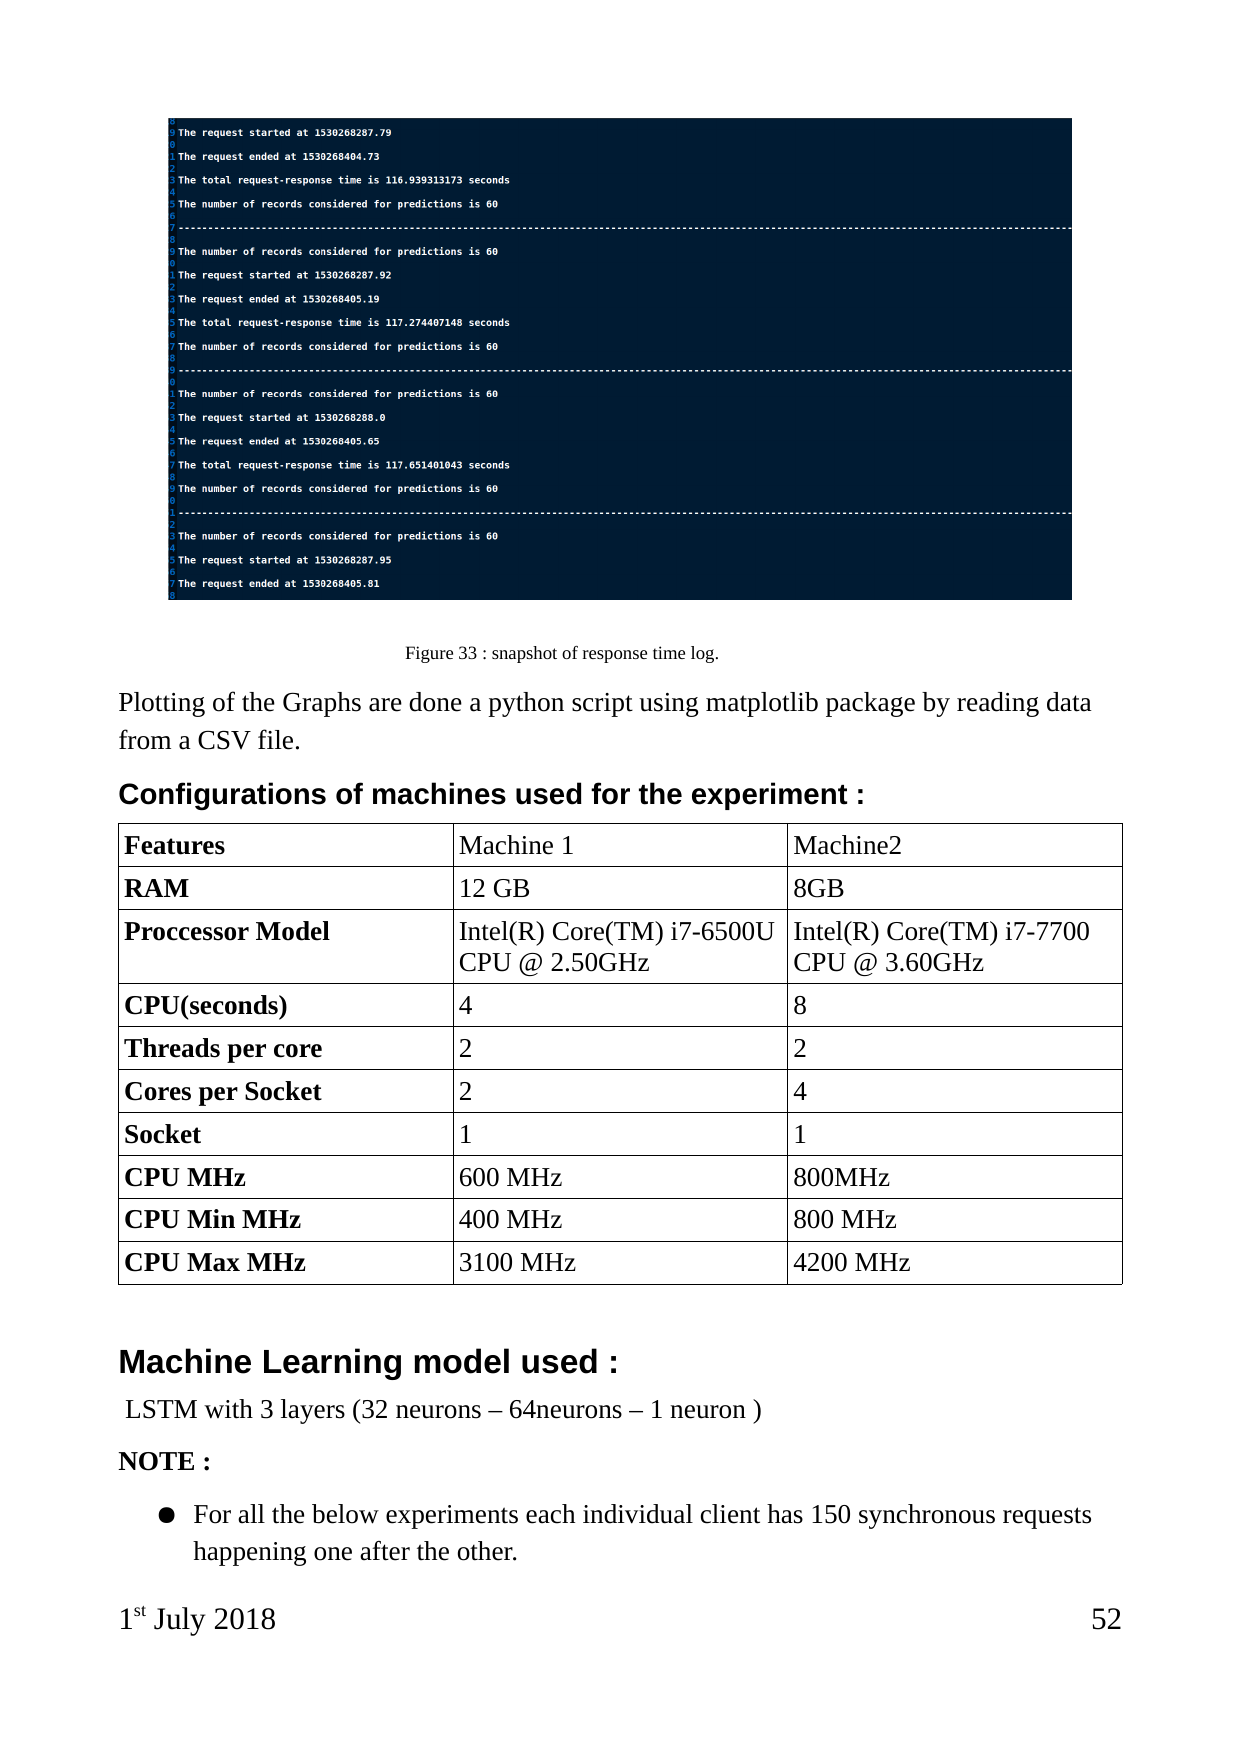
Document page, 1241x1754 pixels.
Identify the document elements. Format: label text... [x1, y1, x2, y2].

table_cell 4 [788, 1070, 1122, 1112]
table_cell 8 [788, 984, 1122, 1026]
table_cell Threads per core [119, 1027, 453, 1069]
table_cell 3100 MHz [454, 1242, 787, 1283]
table_cell 800MHz [788, 1156, 1122, 1198]
table_cell CPU Min MHz [119, 1199, 453, 1241]
subtitle Machine Learning model used : [118, 1342, 1122, 1381]
table_cell Socket [119, 1113, 453, 1155]
table_cell Intel(R) Core(TM) i7-7700 CPU @ 3.60GHz [788, 910, 1122, 983]
table_cell 4200 MHz [788, 1242, 1122, 1283]
table_cell 1 [454, 1113, 787, 1155]
table_cell 12 GB [454, 867, 787, 909]
text Plotting of the Graphs are done a python script using matplotlib package by reading data from a CSV file. [118, 686, 1122, 756]
subtitle Configurations of machines used for the experiment : [118, 777, 1122, 810]
table_cell 400 MHz [454, 1199, 787, 1241]
text NOTE : [118, 1445, 1122, 1477]
picture [168, 118, 1072, 600]
table_cell 2 [454, 1070, 787, 1112]
table_cell Cores per Socket [119, 1070, 453, 1112]
table_header Machine 1 [454, 824, 787, 866]
table_cell Proccessor Model [119, 910, 453, 983]
table_cell 1 [788, 1113, 1122, 1155]
table_cell 8GB [788, 867, 1122, 909]
table_cell RAM [119, 867, 453, 909]
table_cell 600 MHz [454, 1156, 787, 1198]
table_cell Intel(R) Core(TM) i7-6500U CPU @ 2.50GHz [454, 910, 787, 983]
text LSTM with 3 layers (32 neurons – 64neurons – 1 neuron ) [118, 1393, 1122, 1424]
table_cell 2 [788, 1027, 1122, 1069]
table_cell 2 [454, 1027, 787, 1069]
text Figure 33 : snapshot of response time log. [118, 634, 1122, 665]
table_header Features [119, 824, 453, 866]
table_cell 4 [454, 984, 787, 1026]
table_header Machine2 [788, 824, 1122, 866]
table_cell CPU Max MHz [119, 1242, 453, 1283]
table_cell CPU MHz [119, 1156, 453, 1198]
table_cell CPU(seconds) [119, 984, 453, 1026]
table_cell 800 MHz [788, 1199, 1122, 1241]
list For all the below experiments each individual client has 150 synchronous requests happening one after the other. [156, 1497, 1122, 1566]
